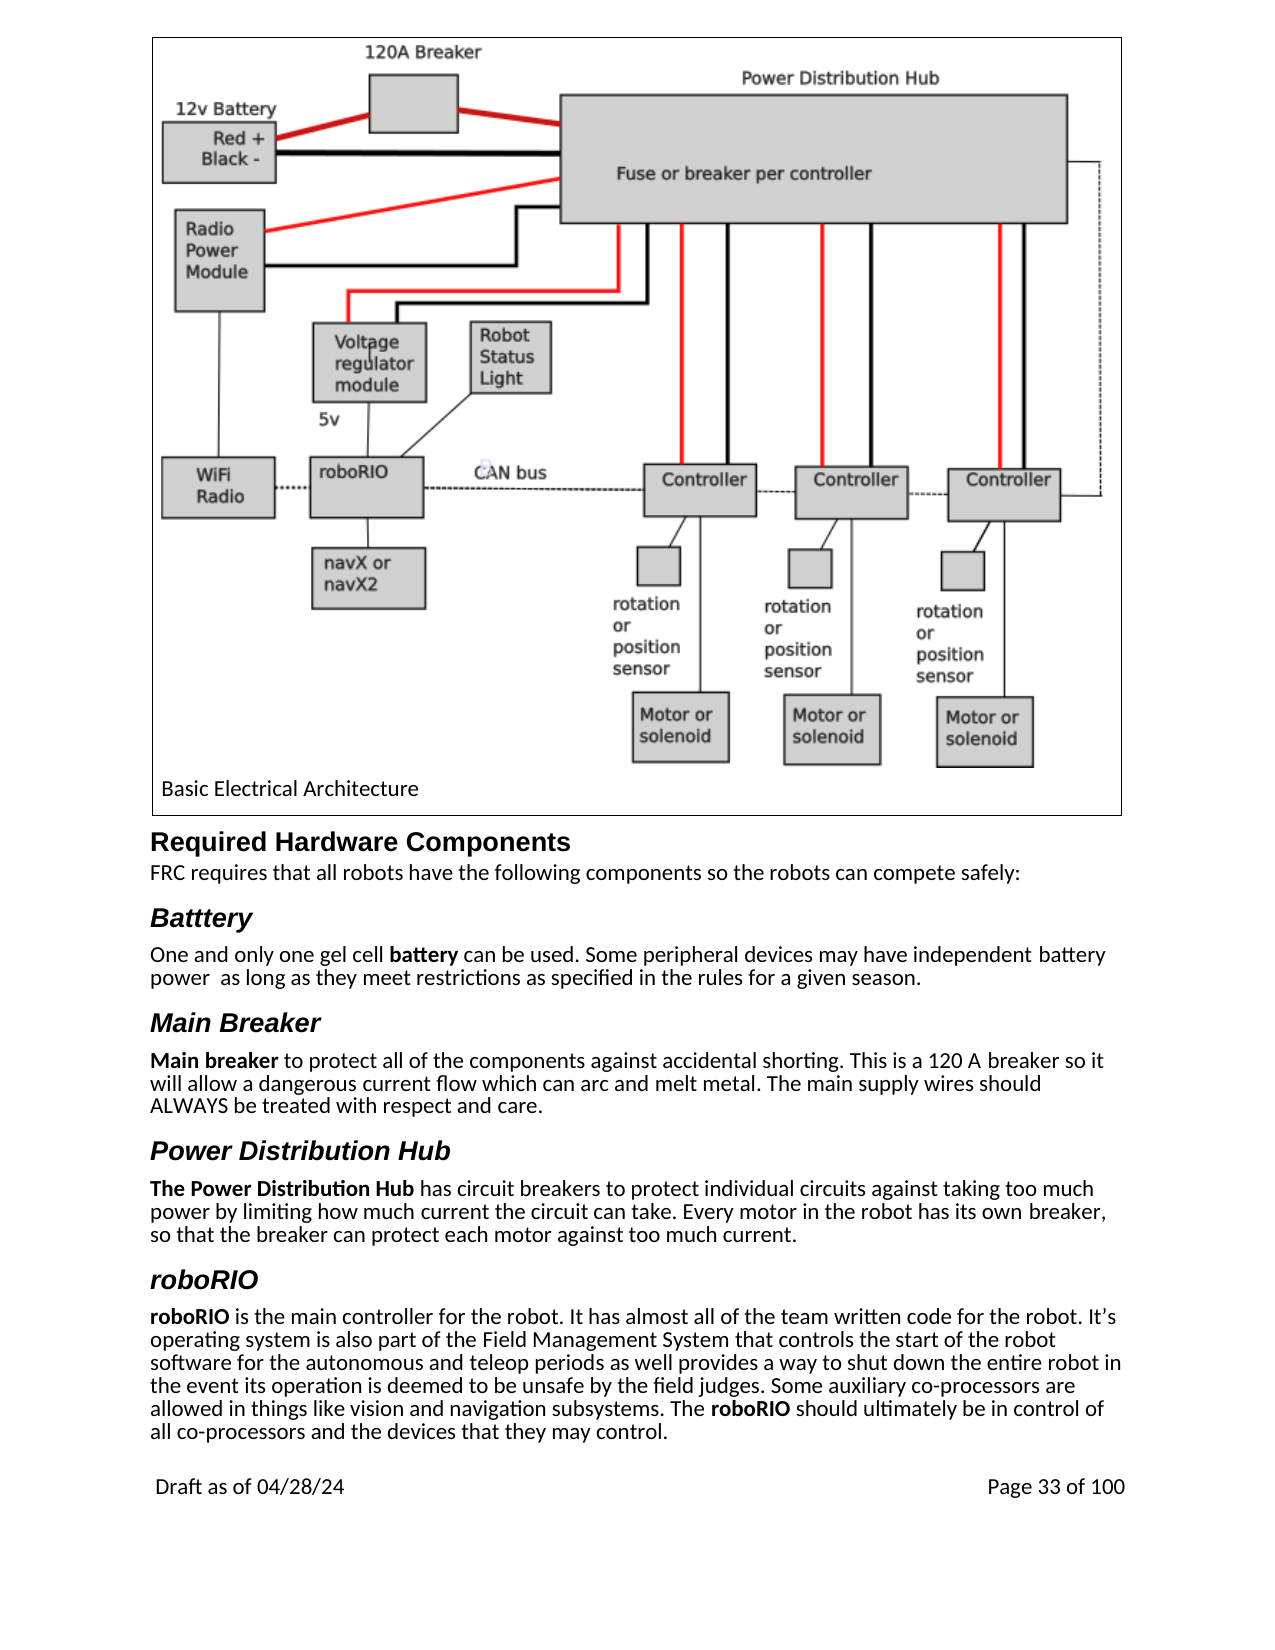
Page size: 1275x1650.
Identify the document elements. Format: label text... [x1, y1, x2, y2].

text Basic Electrical Architecture [161, 768, 1113, 802]
text FRC requires that all robots have the following components so the robots can compete safely: [150, 863, 1125, 886]
text roboRIO is the main controller for the robot. It has almost all of the team written code for the robot. It’s operating system is also part of the Field Management System that controls the start of the robot software for the autonomous and teleop periods as well provides a way to shut down the entire robot in the event its operation is deemed to be unsafe by the field judges. Some auxiliary co-processors are allowed in things like vision and navigation subsystems. The roboRIO should ultimately be in control of all co-processors and the devices that they may control. [150, 1307, 1125, 1445]
subtitle Batttery [150, 903, 1125, 933]
text [153, 38, 1121, 815]
text Main breaker to protect all of the components against accidental shorting. This is a 120 A breaker so it will allow a dangerous current flow which can arc and melt metal. The main supply wires should ALWAYS be treated with respect and care. [150, 1051, 1125, 1120]
subtitle roboRIO [150, 1264, 1125, 1295]
text One and only one gel cell battery can be used. Some peripheral devices may have independent battery power as long as they meet restrictions as specified in the rules for a given season. [150, 946, 1125, 991]
text The Power Distribution Hub has circuit breakers to protect individual circuits against taking too much power by limiting how much current the circuit can take. Every motor in the robot has its own breaker, so that the breaker can protect each motor against too much current. [150, 1179, 1125, 1248]
picture [161, 45, 1113, 768]
subtitle Power Distribution Hub [150, 1136, 1125, 1167]
subtitle Main Breaker [150, 1008, 1125, 1038]
subtitle Required Hardware Components [150, 150, 1125, 857]
